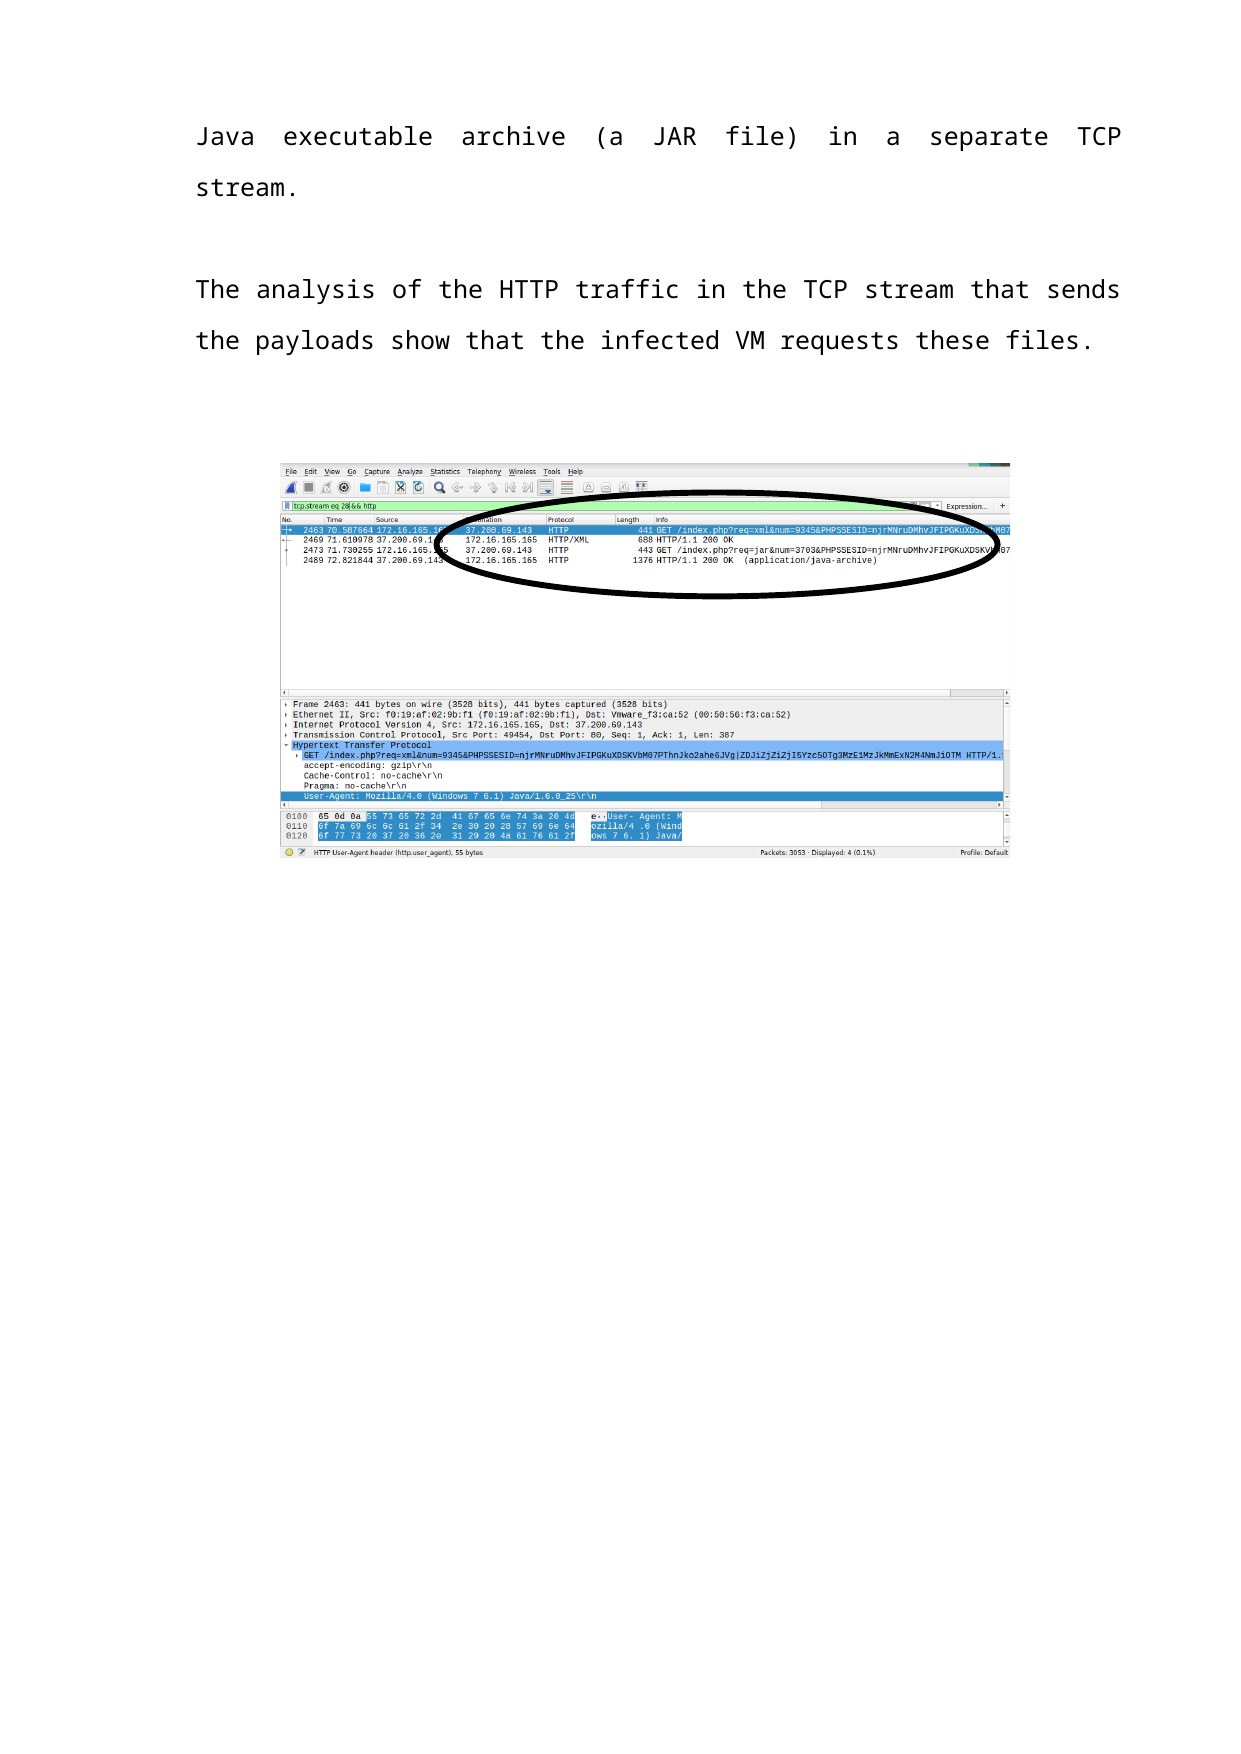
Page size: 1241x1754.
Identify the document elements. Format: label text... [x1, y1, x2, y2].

picture [280, 463, 1011, 858]
list Java executable archive (a JAR file) in a separate TCP stream. [124, 118, 1122, 203]
text The analysis of the HTTP traffic in the TCP stream that sends the payloads show that the infected VM requests these files. [195, 271, 1122, 356]
